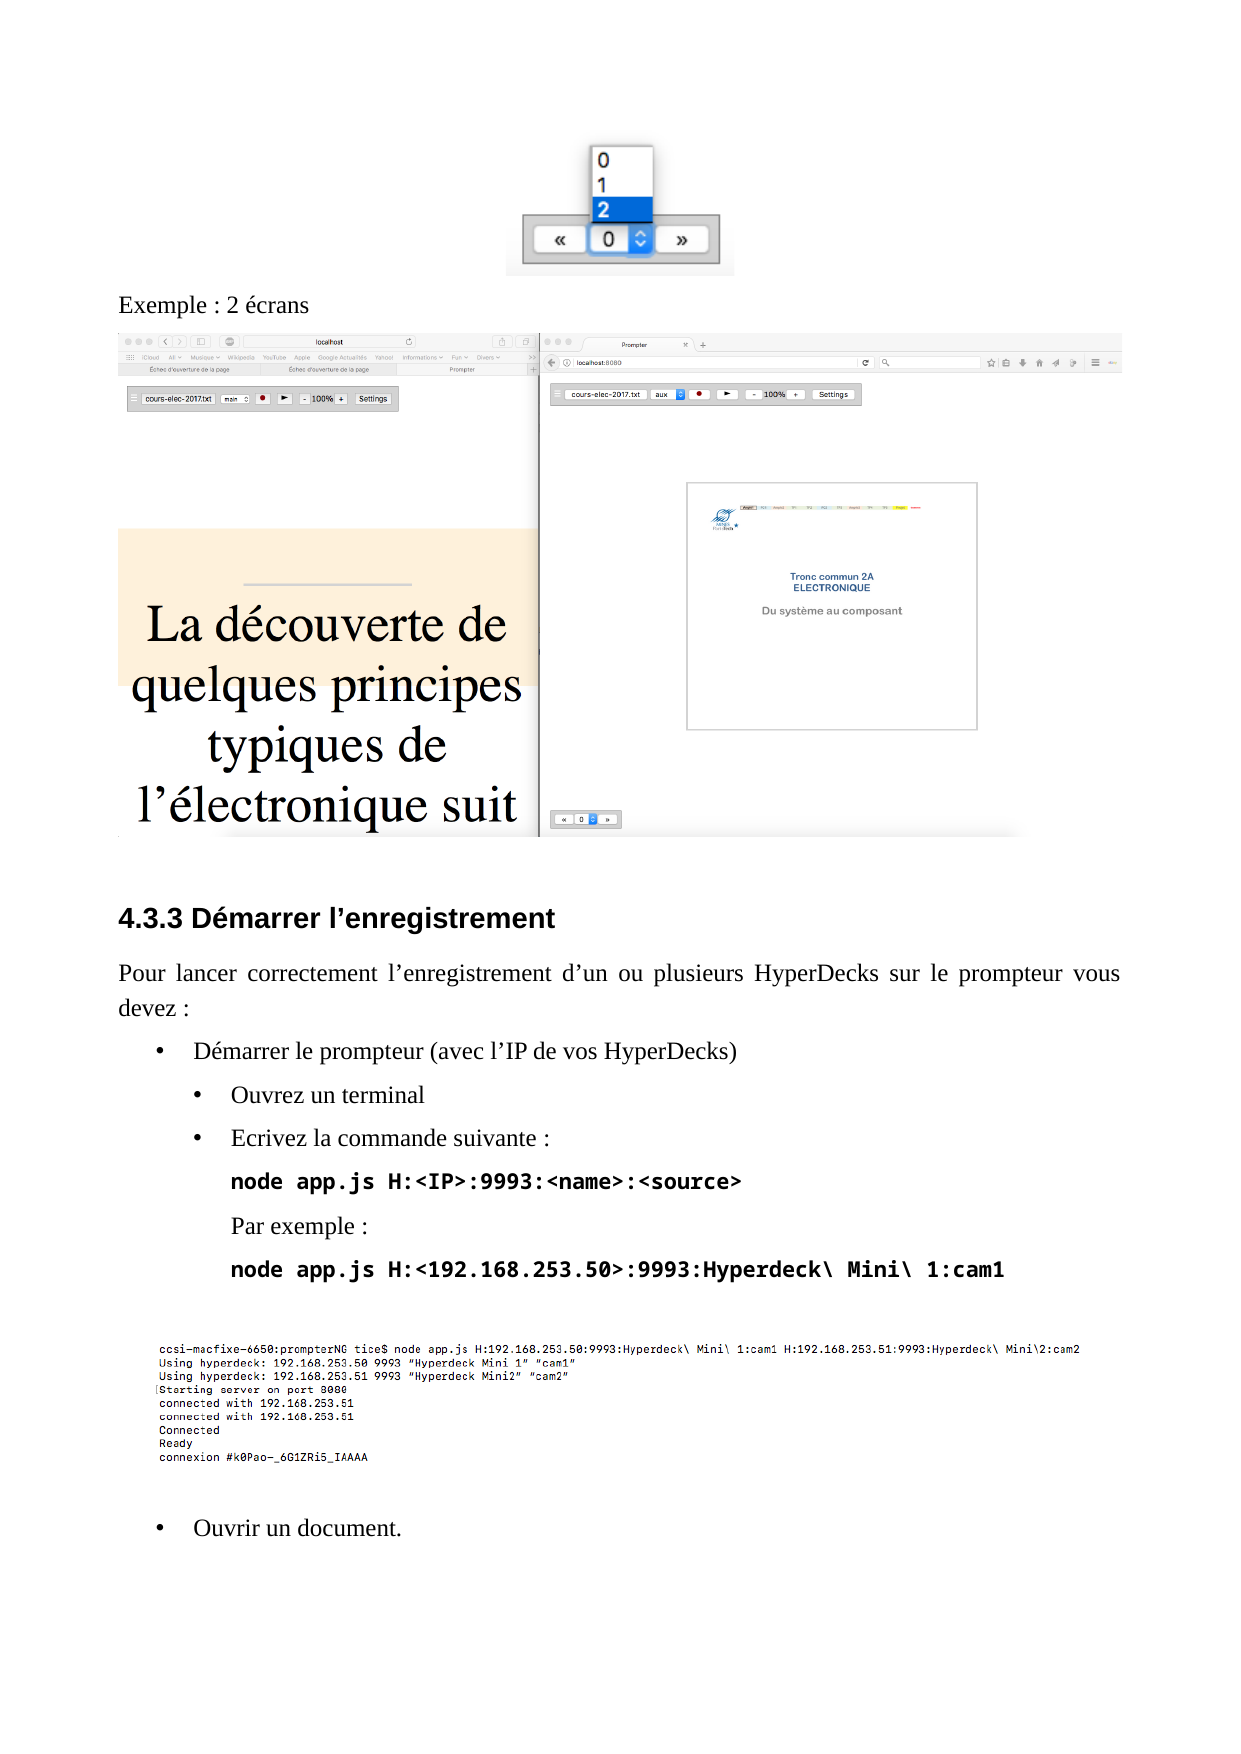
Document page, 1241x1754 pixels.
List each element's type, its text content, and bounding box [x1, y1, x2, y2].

list node app.js H:<IP>:9993:<name>:<source> [193, 1166, 1122, 1196]
list Démarrer le prompteur (avec l’IP de vos HyperDecks) [156, 1036, 1122, 1065]
text Exemple : 2 écrans [118, 290, 1122, 319]
list node app.js H:<192.168.253.50>:9993:Hyperdeck\ Mini\ 1:cam1 [193, 1254, 1122, 1284]
text Pour lancer correctement l’enregistrement d’un ou plusieurs HyperDecks sur le prompteur vous devez : [118, 958, 1122, 1022]
list Ouvrir un document. [156, 1513, 1122, 1542]
picture [155, 1342, 1085, 1464]
picture [505, 118, 735, 276]
subtitle 4.3.3 Démarrer l’enregistrement [118, 901, 1122, 935]
picture [118, 333, 1123, 837]
list Par exemple : [193, 1211, 1122, 1240]
list Ecrivez la commande suivante : [193, 1123, 1122, 1152]
list Ouvrez un terminal [193, 1080, 1122, 1108]
